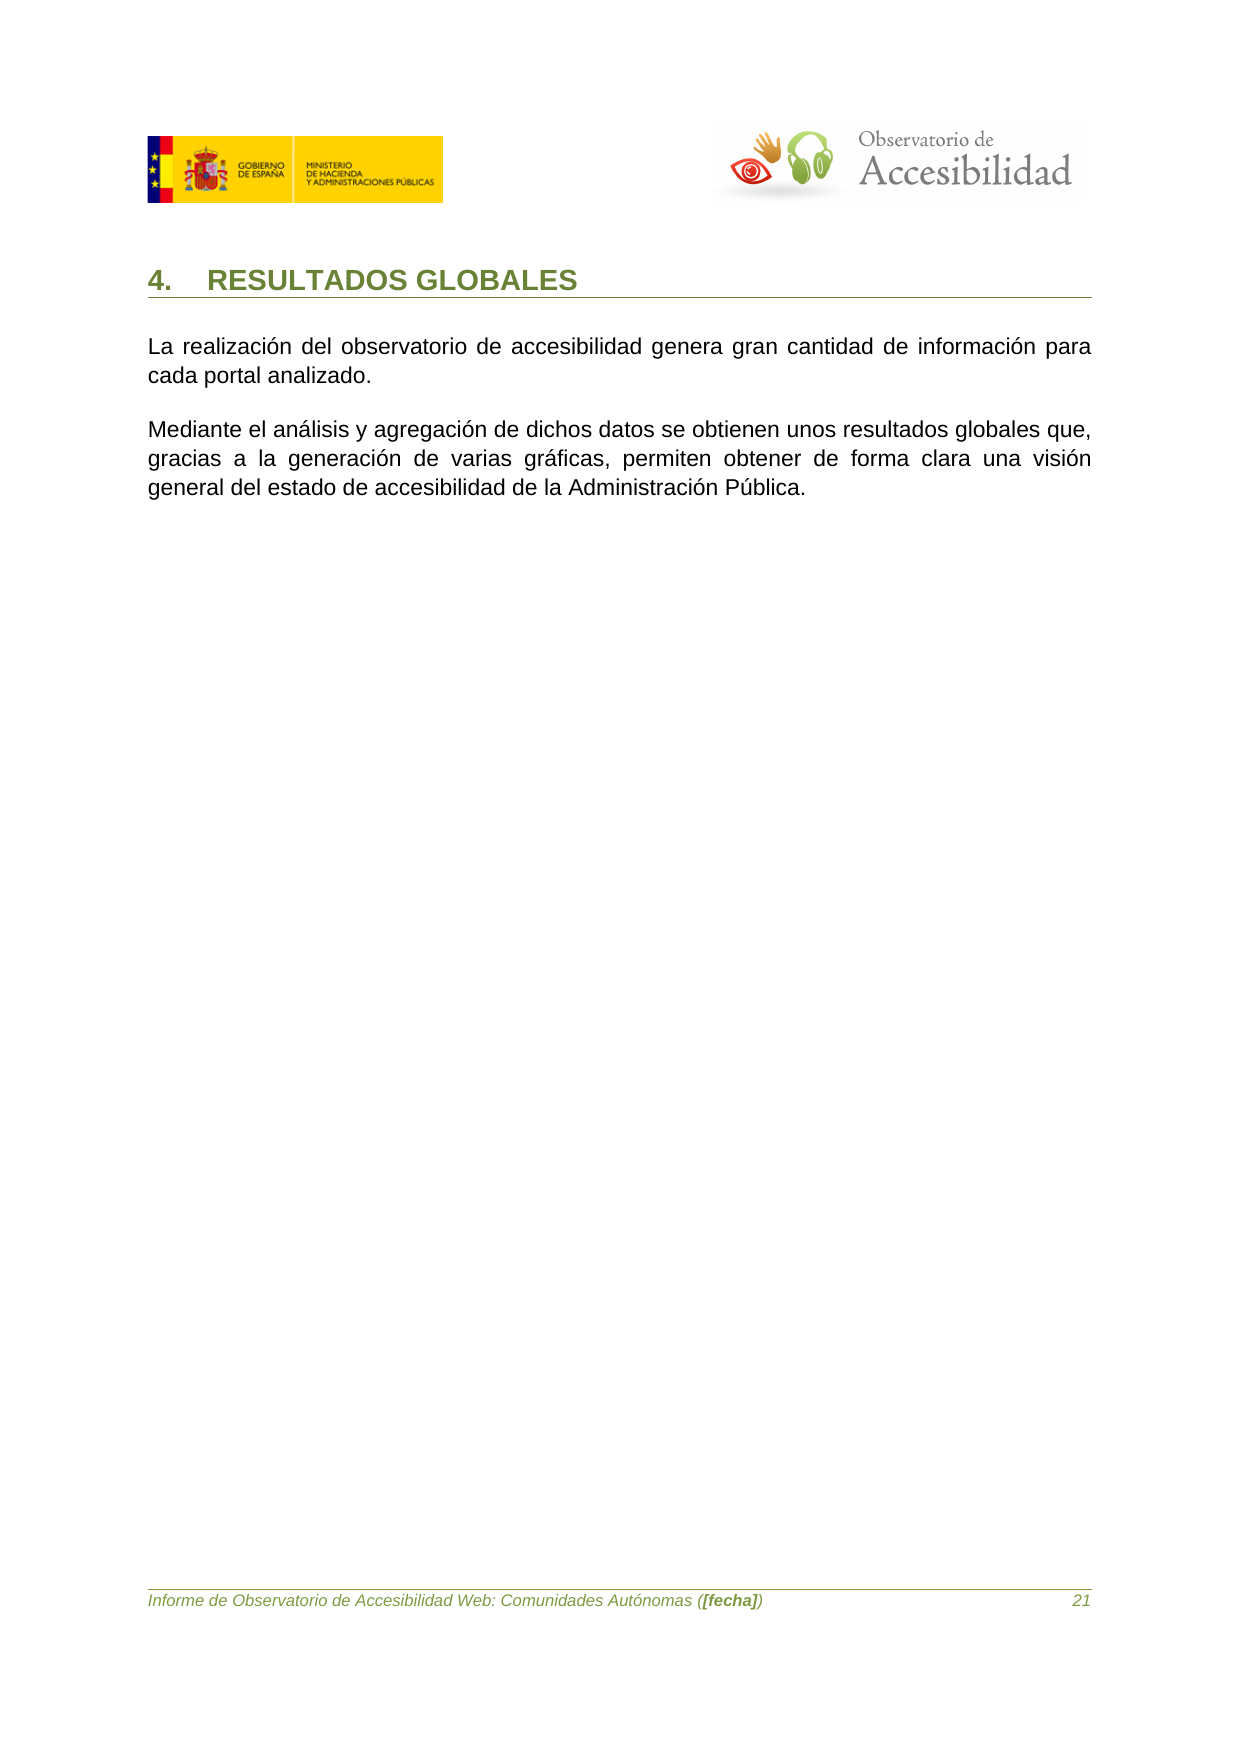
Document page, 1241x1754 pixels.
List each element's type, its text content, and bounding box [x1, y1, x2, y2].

text Mediante el análisis y agregación de dichos datos se obtienen unos resultados globales que, gracias a la generación de varias gráficas, permiten obtener de forma clara una visión general del estado de accesibilidad de la Administración Pública. [148, 416, 1092, 500]
text La realización del observatorio de accesibilidad genera gran cantidad de información para cada portal analizado. [148, 333, 1092, 388]
picture [710, 122, 1086, 205]
list Resultados Globales [148, 263, 1092, 297]
picture [147, 136, 443, 203]
